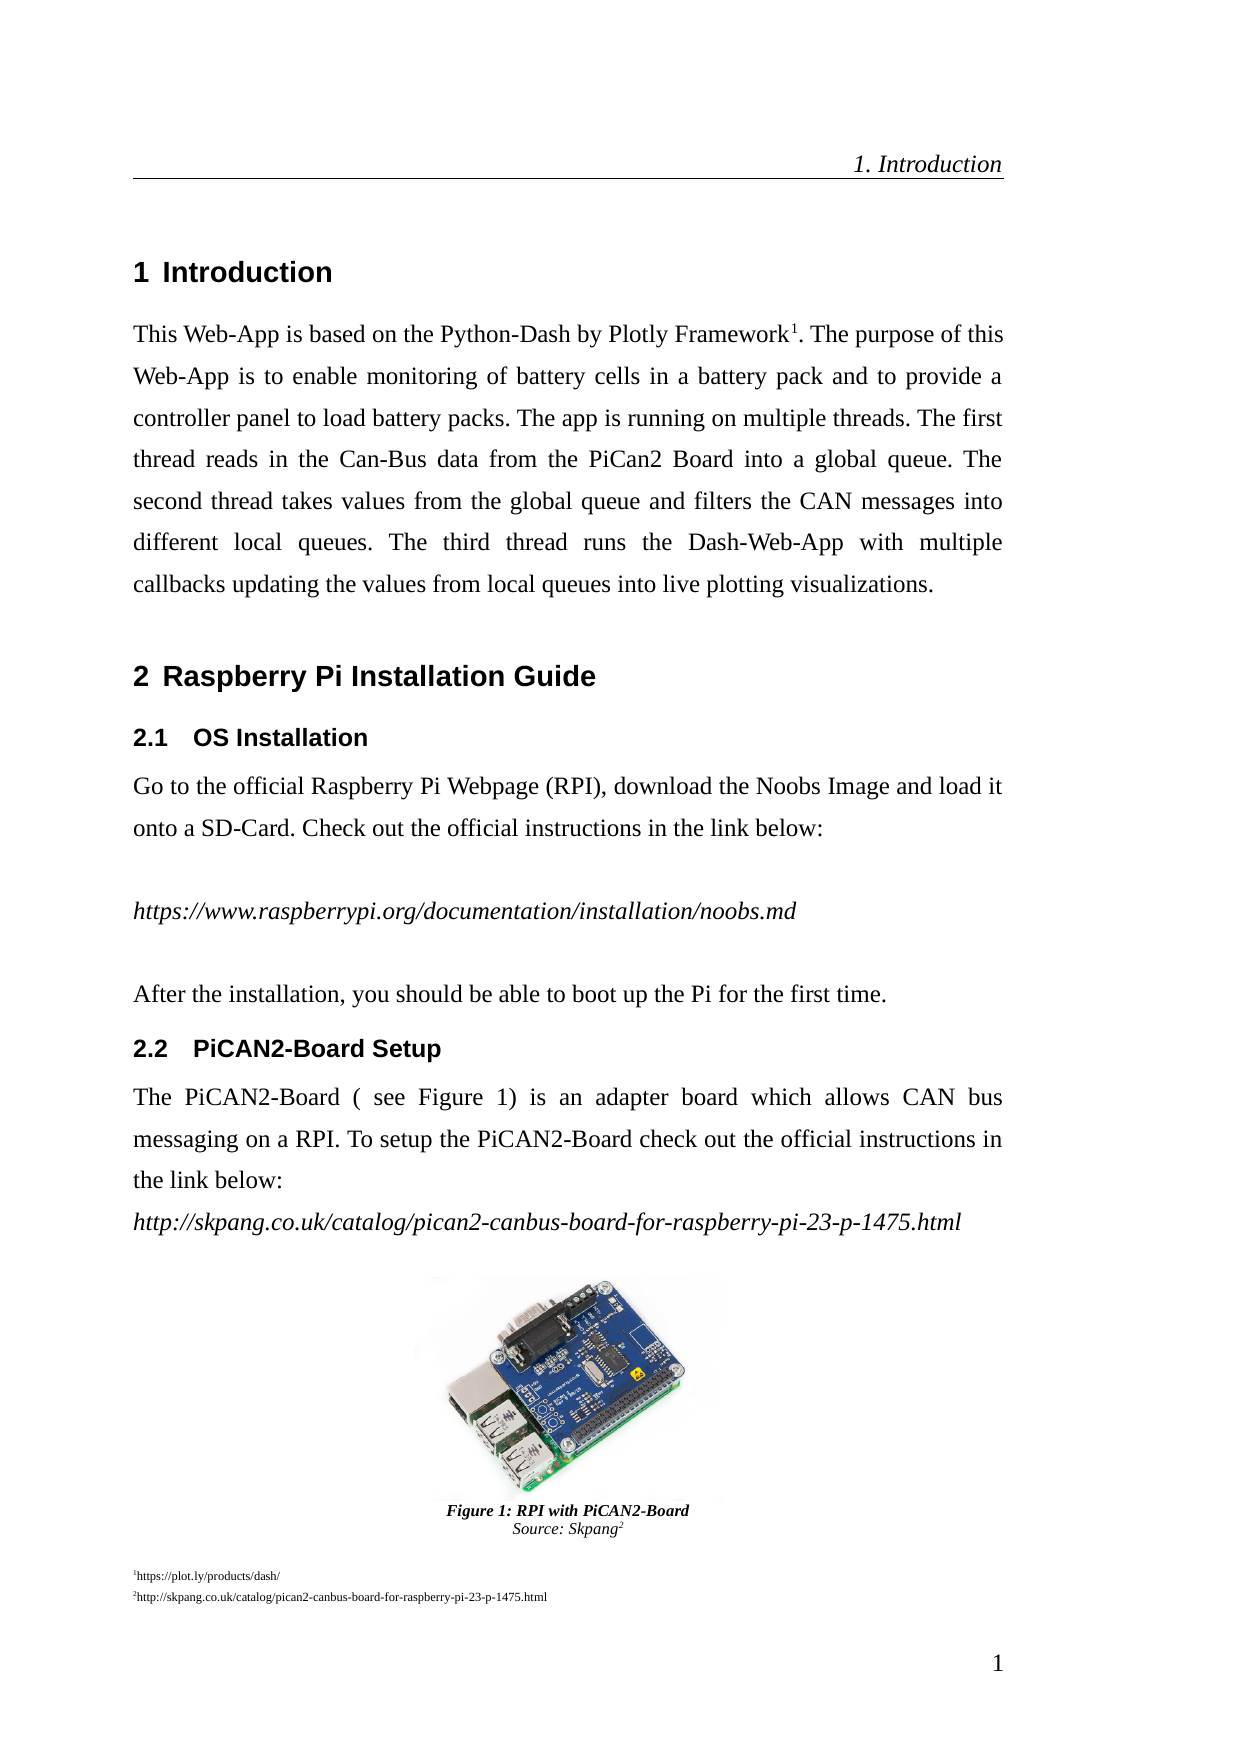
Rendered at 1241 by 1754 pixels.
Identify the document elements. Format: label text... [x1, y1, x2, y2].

subtitle Introduction [133, 256, 1004, 288]
text This Web-App is based on the Python-Dash by Plotly Framework. The purpose of this Web-App is to enable monitoring of battery cells in a battery pack and to provide a controller panel to load battery packs. The app is running on multiple threads. The first thread reads in the Can-Bus data from the PiCan2 Board into a global queue. The second thread takes values from the global queue and filters the CAN messages into different local queues. The third thread runs the Dash-Web-App with multiple callbacks updating the values from local queues into live plotting visualizations. [133, 321, 1004, 598]
text https://plot.ly/products/dash/ [133, 1569, 1004, 1583]
subtitle PiCAN2-Board Setup [133, 1035, 1004, 1063]
text Source: Skpang [133, 1519, 1004, 1538]
text http://skpang.co.uk/catalog/pican2-canbus-board-for-raspberry-pi-23-p-1475.html [133, 1590, 1004, 1604]
text After the installation, you should be able to boot up the Pi for the first time. [133, 980, 1004, 1008]
subtitle OS Installation [133, 724, 1004, 752]
text http://skpang.co.uk/catalog/pican2-canbus-board-for-raspberry-pi-23-p-1475.html [133, 1208, 1004, 1236]
text Figure 1: RPI with PiCAN2-Board [133, 1303, 1004, 1519]
text Go to the official Raspberry Pi Webpage (RPI), download the Noobs Image and load it onto a SD-Card. Check out the official instructions in the link below: [133, 772, 1004, 842]
text The PiCAN2-Board ( see Figure 1) is an adapter board which allows CAN bus messaging on a RPI. To setup the PiCAN2-Board check out the official instructions in the link below: [133, 1083, 1004, 1194]
picture [413, 1277, 724, 1501]
subtitle Raspberry Pi Installation Guide [133, 660, 1004, 693]
text https://www.raspberrypi.org/documentation/installation/noobs.md [133, 897, 1004, 925]
